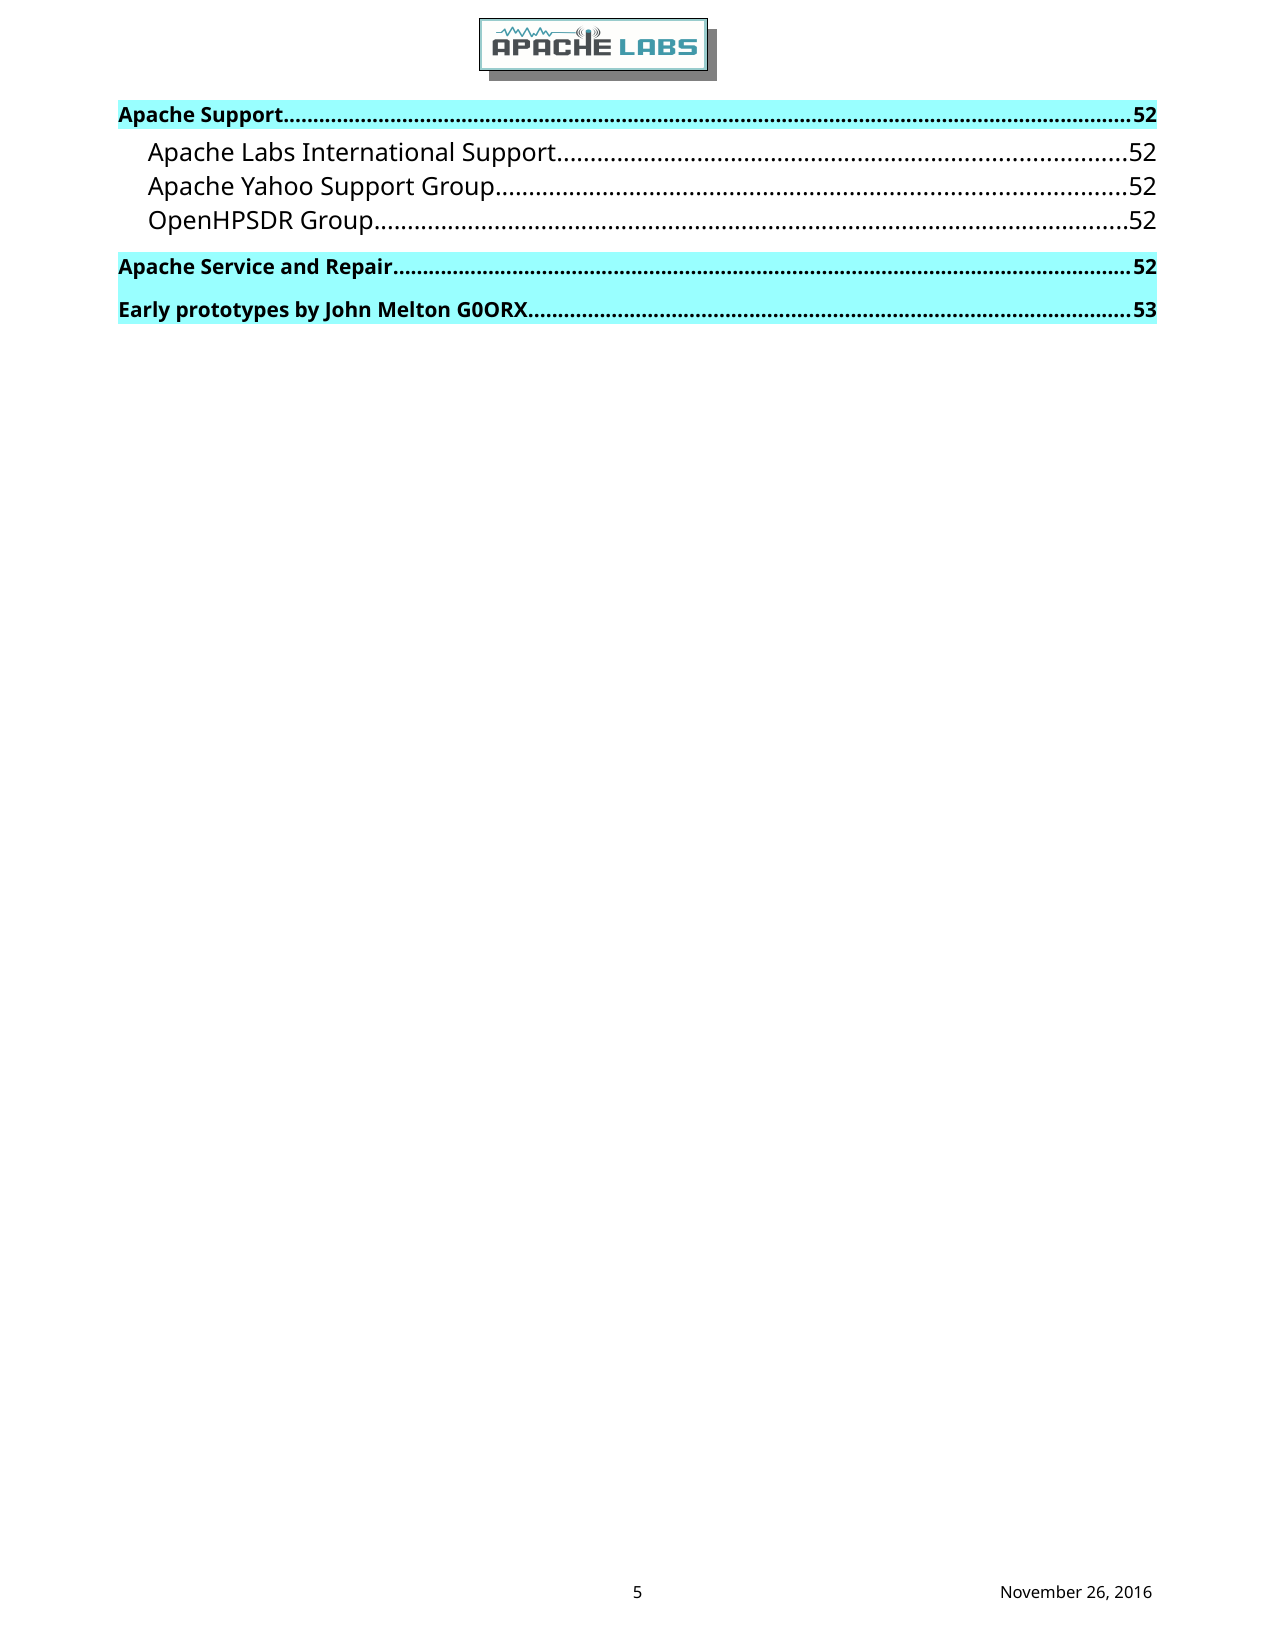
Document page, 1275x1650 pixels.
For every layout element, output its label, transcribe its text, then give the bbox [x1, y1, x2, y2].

text Apache Yahoo Support Group 52 [148, 169, 1157, 203]
text Apache Labs International Support 52 [148, 135, 1157, 169]
text OpenHPSDR Group 52 [148, 203, 1157, 237]
picture [482, 21, 704, 68]
